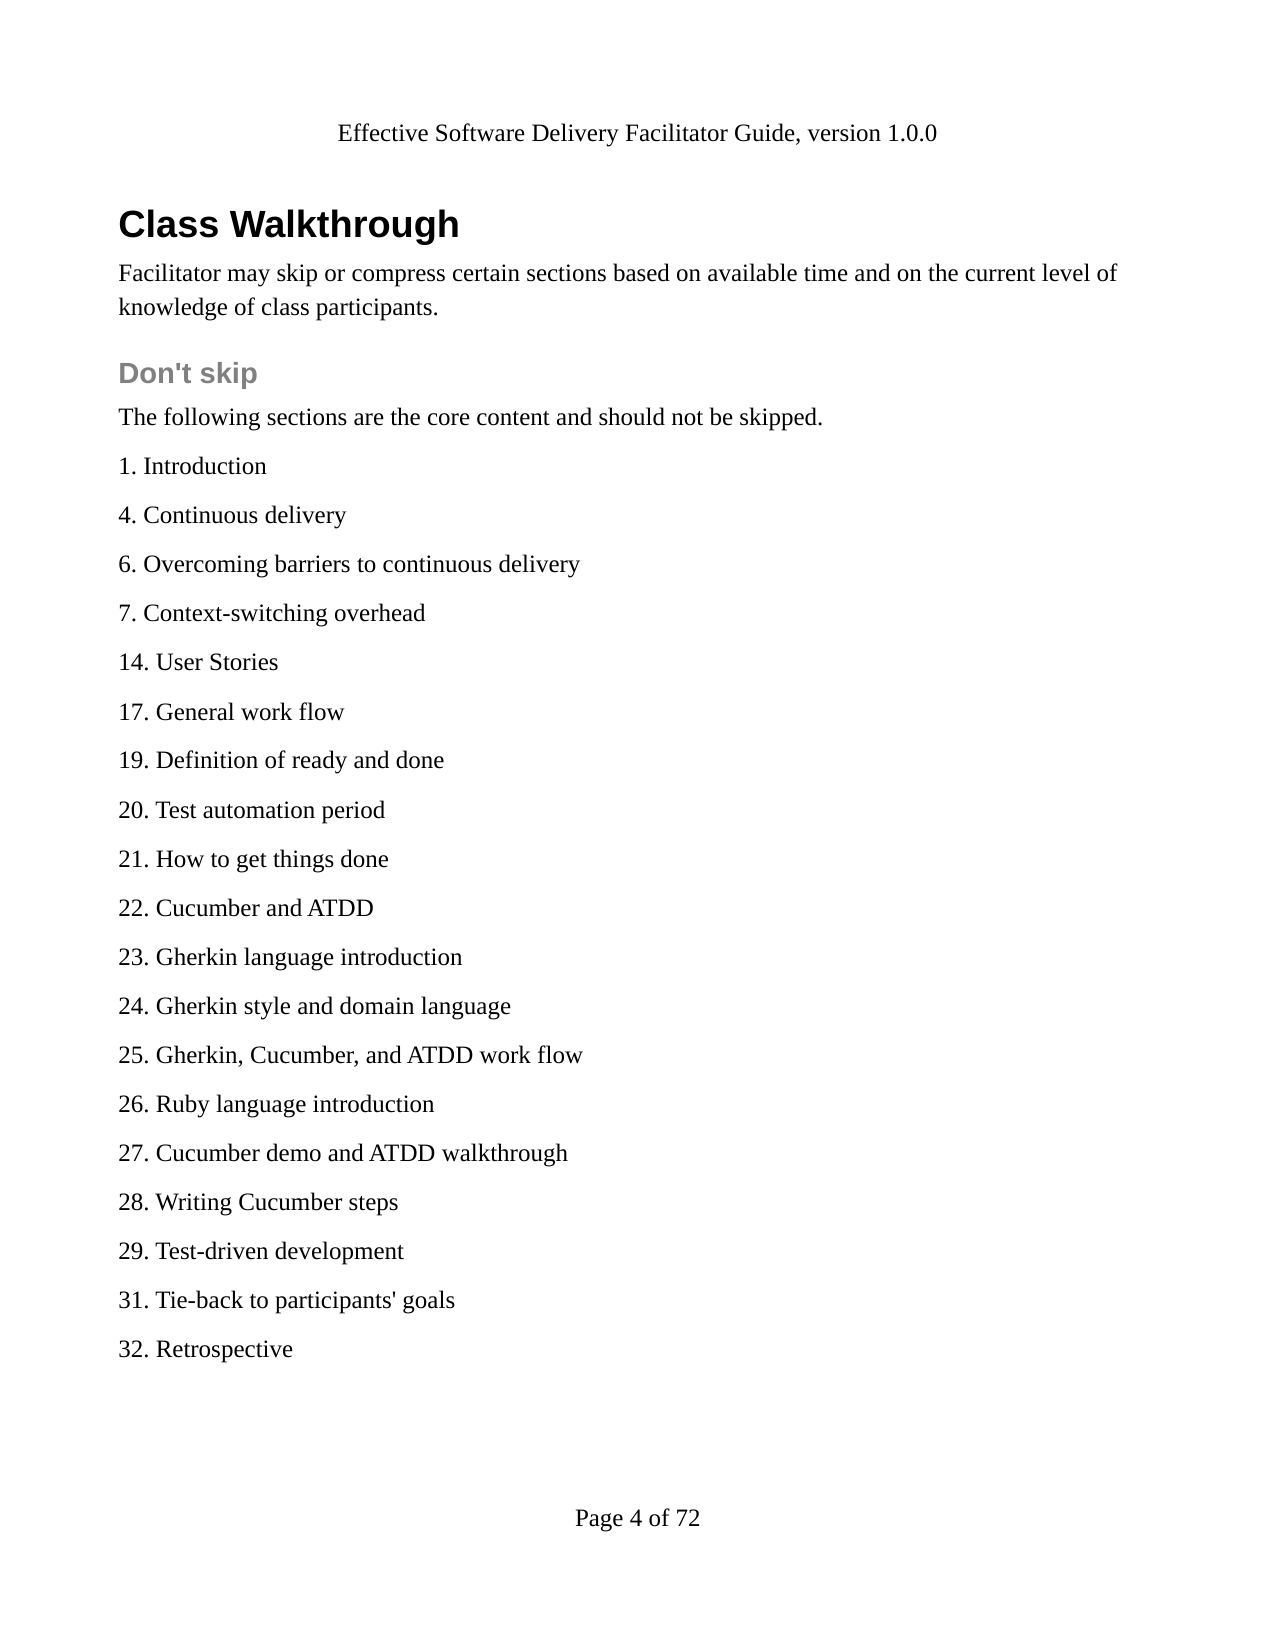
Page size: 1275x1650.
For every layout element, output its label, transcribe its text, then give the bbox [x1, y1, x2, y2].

text 20. Test automation period [118, 795, 1157, 823]
text 4. Continuous delivery [118, 500, 1157, 529]
text 6. Overcoming barriers to continuous delivery [118, 549, 1157, 578]
text The following sections are the core content and should not be skipped. [118, 402, 1157, 431]
text Facilitator may skip or compress certain sections based on available time and on the current level of knowledge of class participants. [118, 258, 1157, 321]
text 17. General work flow [118, 697, 1157, 725]
text 28. Writing Cucumber steps [118, 1187, 1157, 1216]
text 26. Ruby language introduction [118, 1089, 1157, 1118]
text 22. Cucumber and ATDD [118, 893, 1157, 922]
text 19. Definition of ready and done [118, 746, 1157, 774]
text 1. Introduction [118, 451, 1157, 480]
text 23. Gherkin language introduction [118, 942, 1157, 971]
subtitle Class Walkthrough [118, 202, 1157, 246]
text 24. Gherkin style and domain language [118, 991, 1157, 1020]
subtitle Don't skip [118, 356, 1157, 390]
text 25. Gherkin, Cucumber, and ATDD work flow [118, 1040, 1157, 1069]
text 7. Context-switching overhead [118, 598, 1157, 627]
text 21. How to get things done [118, 844, 1157, 872]
text 29. Test-driven development [118, 1236, 1157, 1265]
text 14. User Stories [118, 647, 1157, 676]
text 31. Tie-back to participants' goals [118, 1285, 1157, 1314]
text 32. Retrospective [118, 1334, 1157, 1363]
text 27. Cucumber demo and ATDD walkthrough [118, 1138, 1157, 1167]
